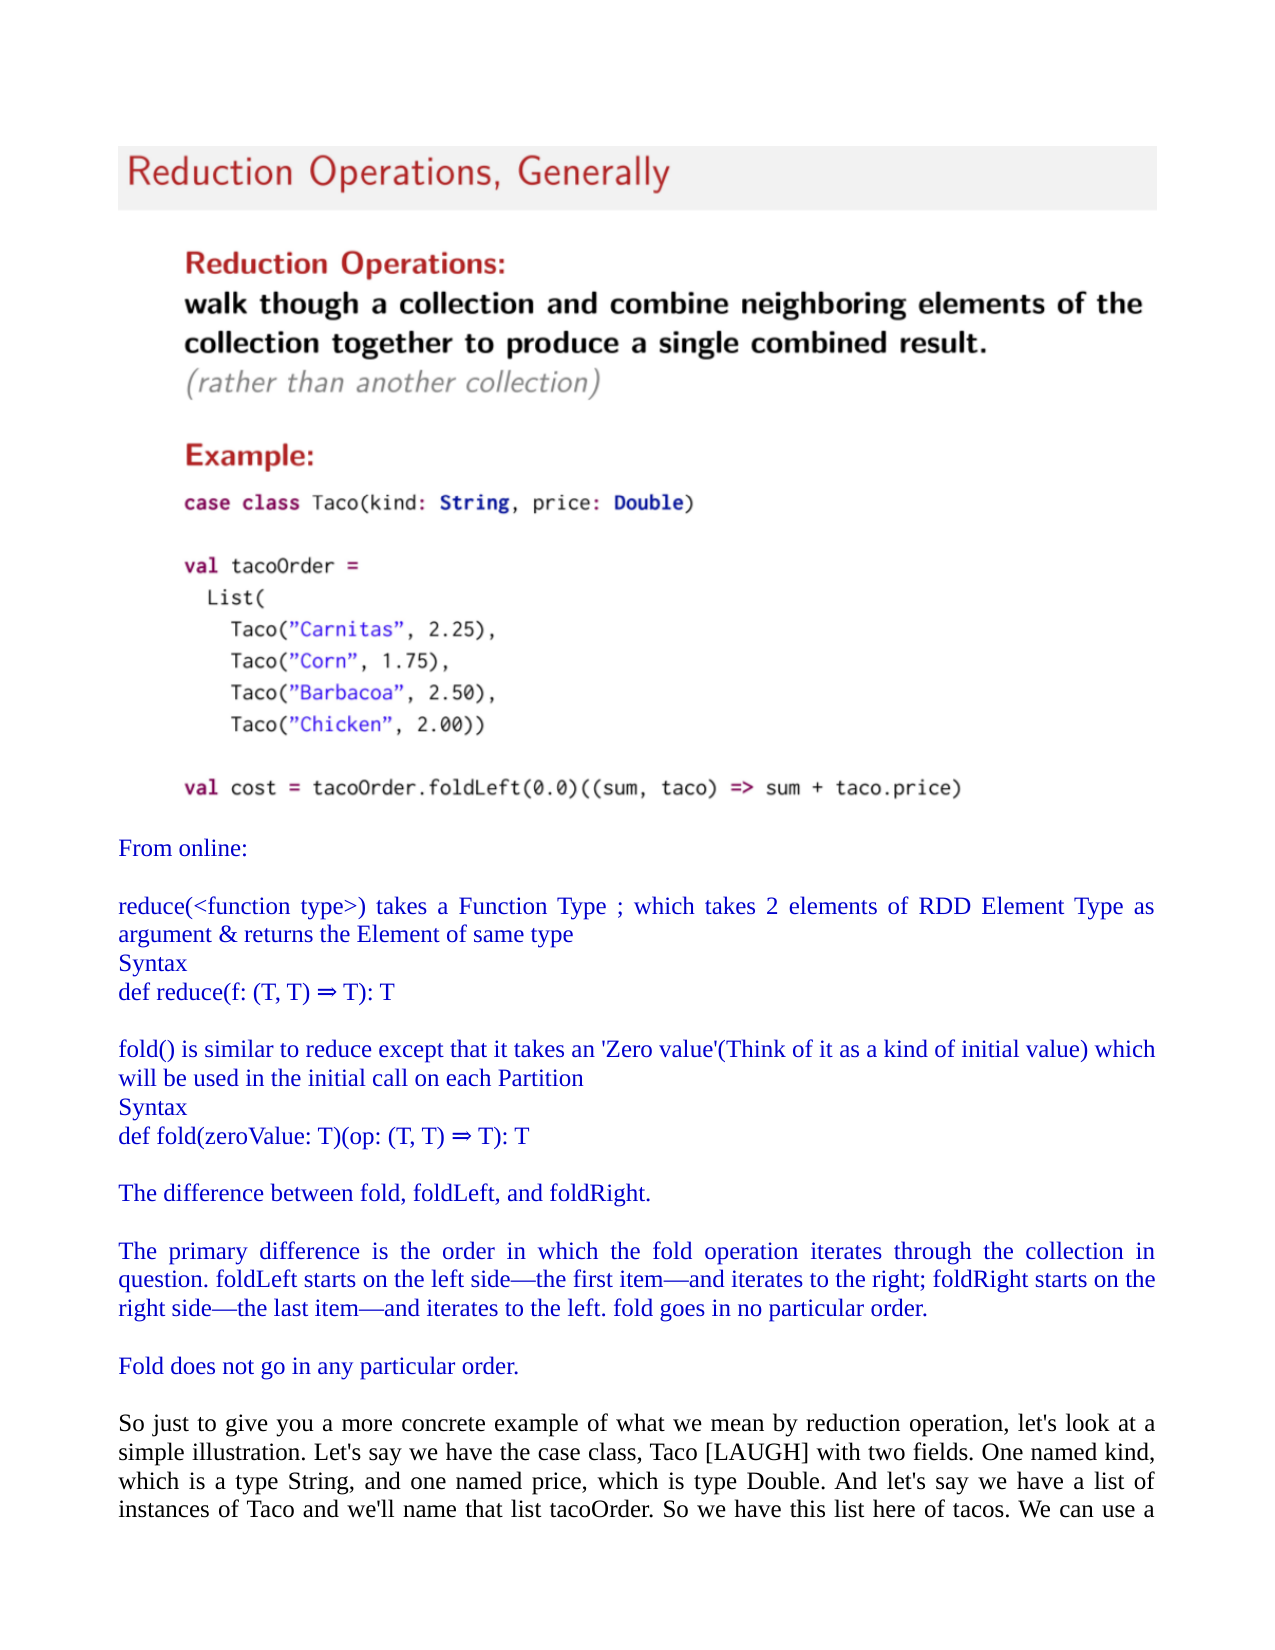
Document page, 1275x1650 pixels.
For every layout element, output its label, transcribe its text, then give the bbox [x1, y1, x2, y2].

text fold() is similar to reduce except that it takes an 'Zero value'(Think of it as a kind of initial value) which will be used in the initial call on each Partition [118, 1034, 1157, 1092]
text Fold does not go in any particular order. [118, 1351, 1157, 1379]
text From online: [118, 833, 1157, 862]
text def reduce(f: (T, T) ⇒ T): T [118, 977, 1157, 1006]
text reduce(<function type>) takes a Function Type ; which takes 2 elements of RDD Element Type as argument & returns the Element of same type [118, 891, 1157, 948]
text The primary difference is the order in which the fold operation iterates through the collection in question. foldLeft starts on the left side—the first item—and iterates to the right; foldRight starts on the right side—the last item—and iterates to the left. fold goes in no particular order. [118, 1236, 1157, 1322]
text Syntax [118, 1092, 1157, 1121]
text Syntax [118, 948, 1157, 977]
text So just to give you a more concrete example of what we mean by reduction operation, let's look at a simple illustration. Let's say we have the case class, Taco [LAUGH] with two fields. One named kind, which is a type String, and one named price, which is type Double. And let's say we have a list of instances of Taco and we'll name that list tacoOrder. So we have this list here of tacos. We can use a [118, 1408, 1157, 1523]
text def fold(zeroValue: T)(op: (T, T) ⇒ T): T [118, 1121, 1157, 1149]
picture [118, 146, 1157, 805]
text The difference between fold, foldLeft, and foldRight. [118, 1178, 1157, 1207]
